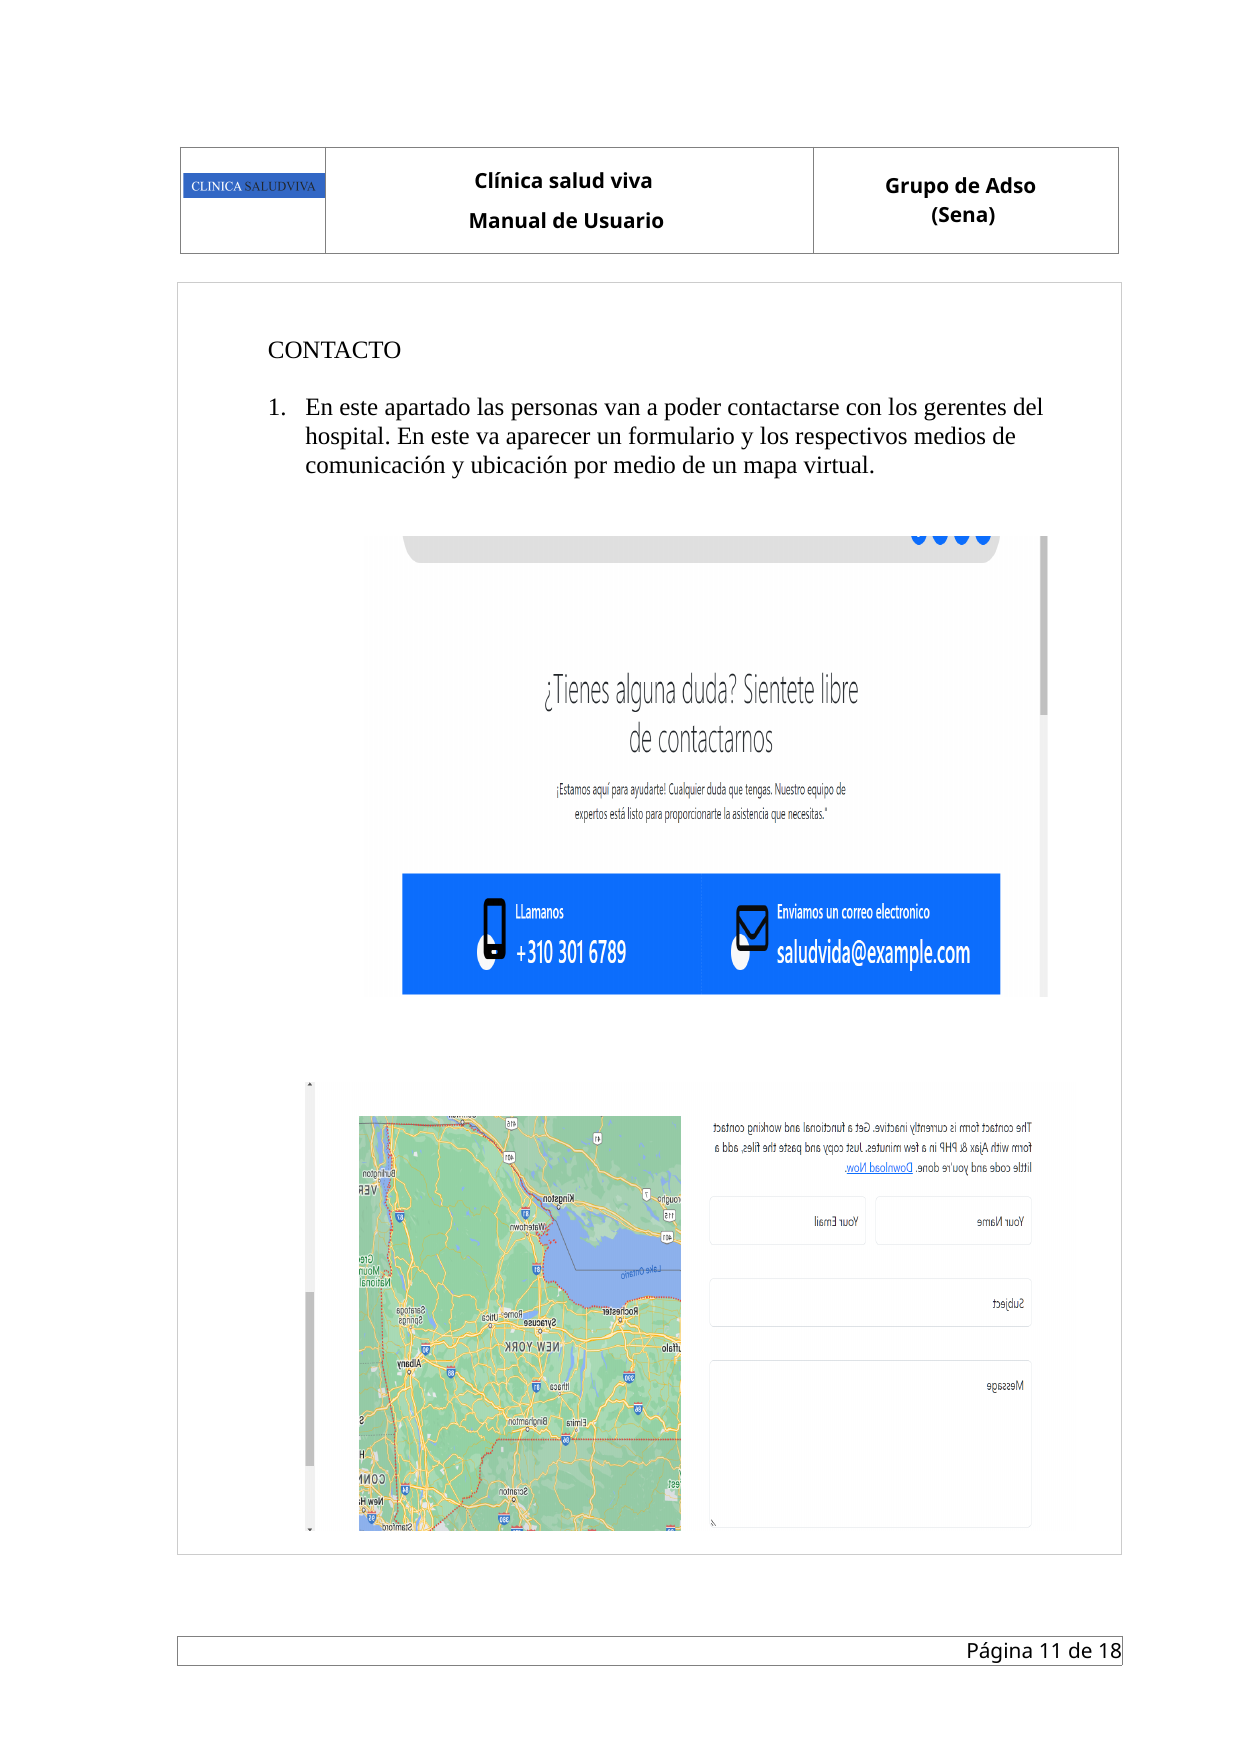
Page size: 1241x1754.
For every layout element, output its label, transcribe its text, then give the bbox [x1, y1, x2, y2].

text CONTACTO [194, 335, 1106, 363]
list En este apartado las personas van a poder contactarse con los gerentes del hospital. En este va aparecer un formulario y los respectivos medios de comunicación y ubicación por medio de un mapa virtual. [268, 392, 1106, 478]
